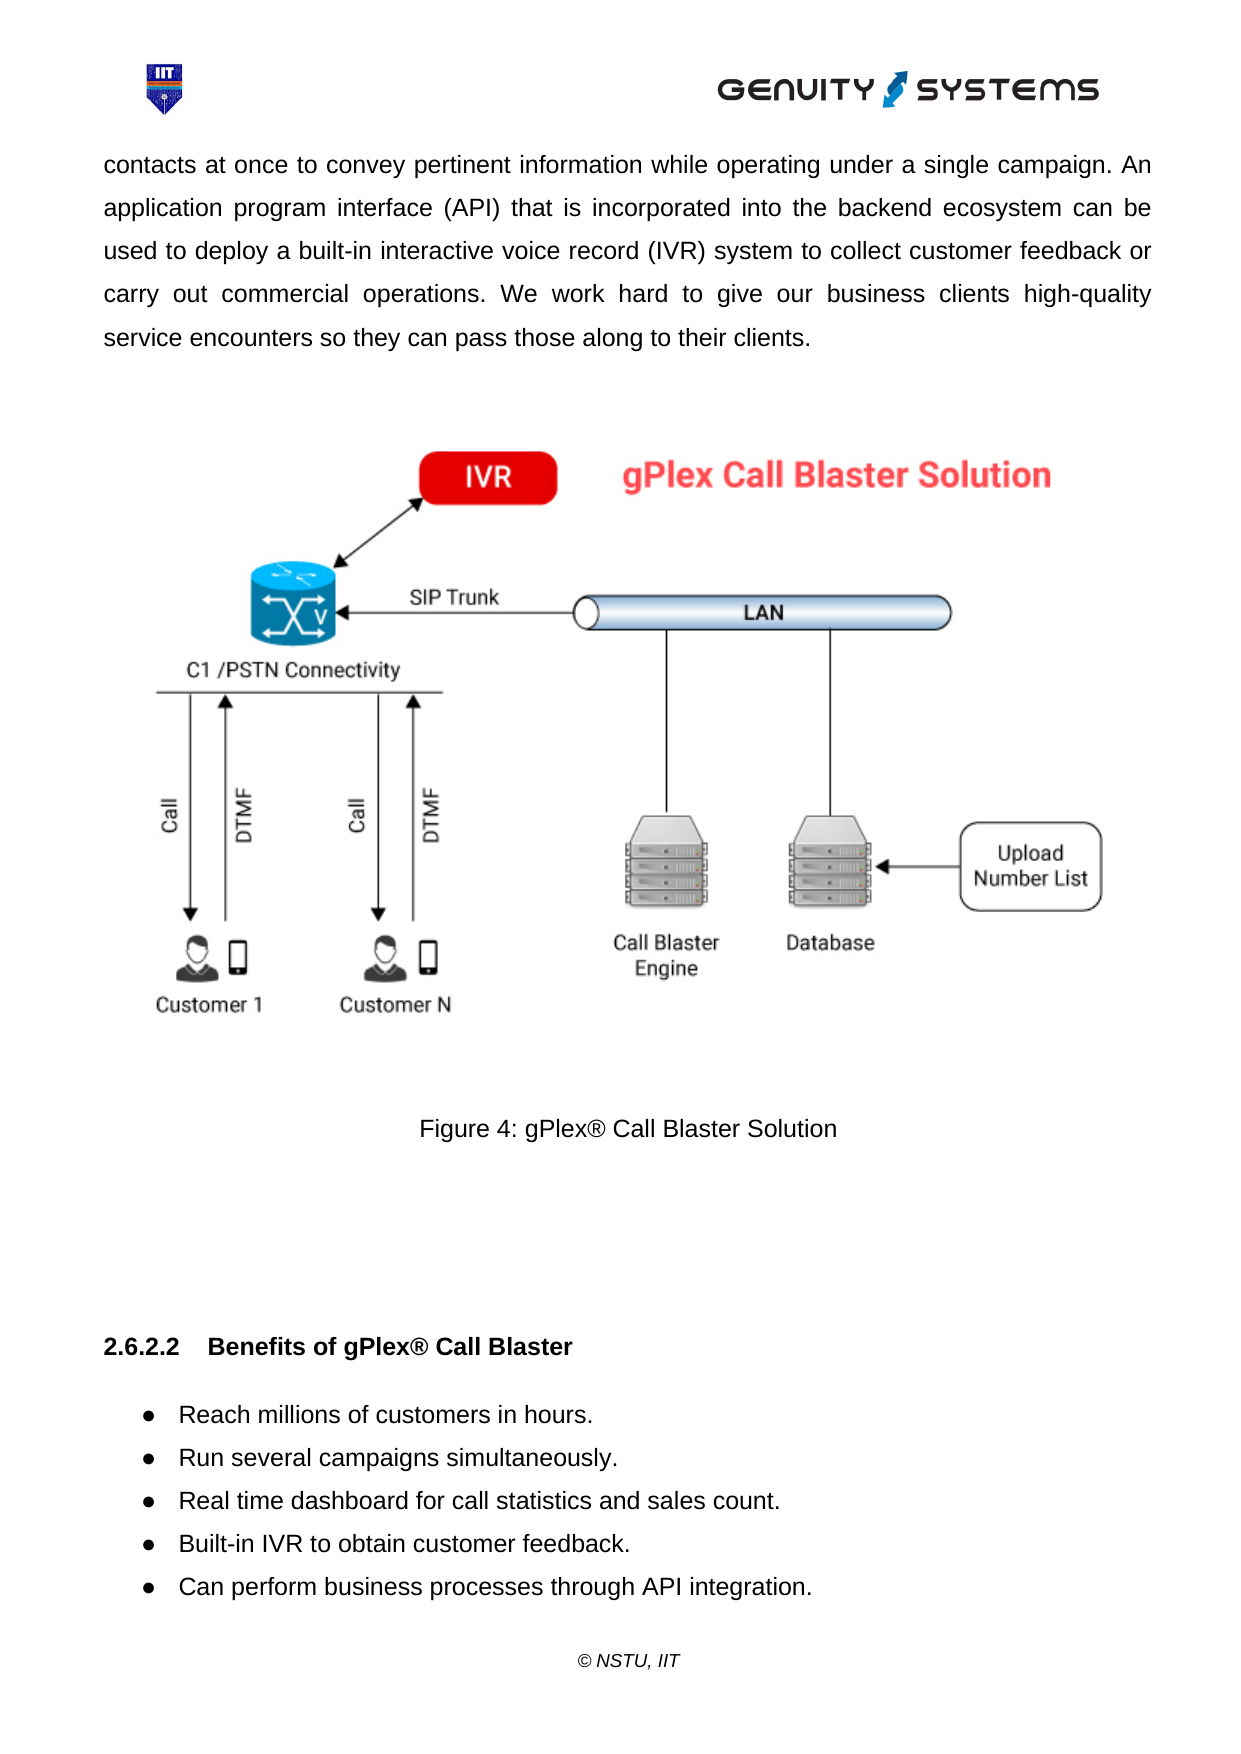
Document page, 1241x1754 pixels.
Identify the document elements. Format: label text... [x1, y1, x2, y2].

subtitle 2.6.2.2 Benefits of gPlex® Call Blaster [103, 1332, 1153, 1392]
list Can perform business processes through API integration. [141, 1572, 1153, 1601]
list Run several campaigns simultaneously. [141, 1443, 1153, 1471]
list Real time dashboard for call statistics and sales count. [141, 1486, 1153, 1514]
text contacts at once to convey pertinent information while operating under a single campaign. An application program interface (API) that is incorporated into the backend ecosystem can be used to deploy a built-in interactive voice record (IVR) system to collect customer feedback or carry out commercial operations. We work hard to give our business clients high-quality service encounters so they can pass those along to their clients. [103, 150, 1153, 351]
list Built-in IVR to obtain customer feedback. [141, 1529, 1153, 1558]
list Reach millions of customers in hours. [141, 1399, 1153, 1428]
picture [137, 62, 192, 117]
subtitle Figure 4: gPlex® Call Blaster Solution [103, 1114, 1153, 1143]
picture [103, 396, 1154, 1070]
picture [714, 70, 1101, 108]
